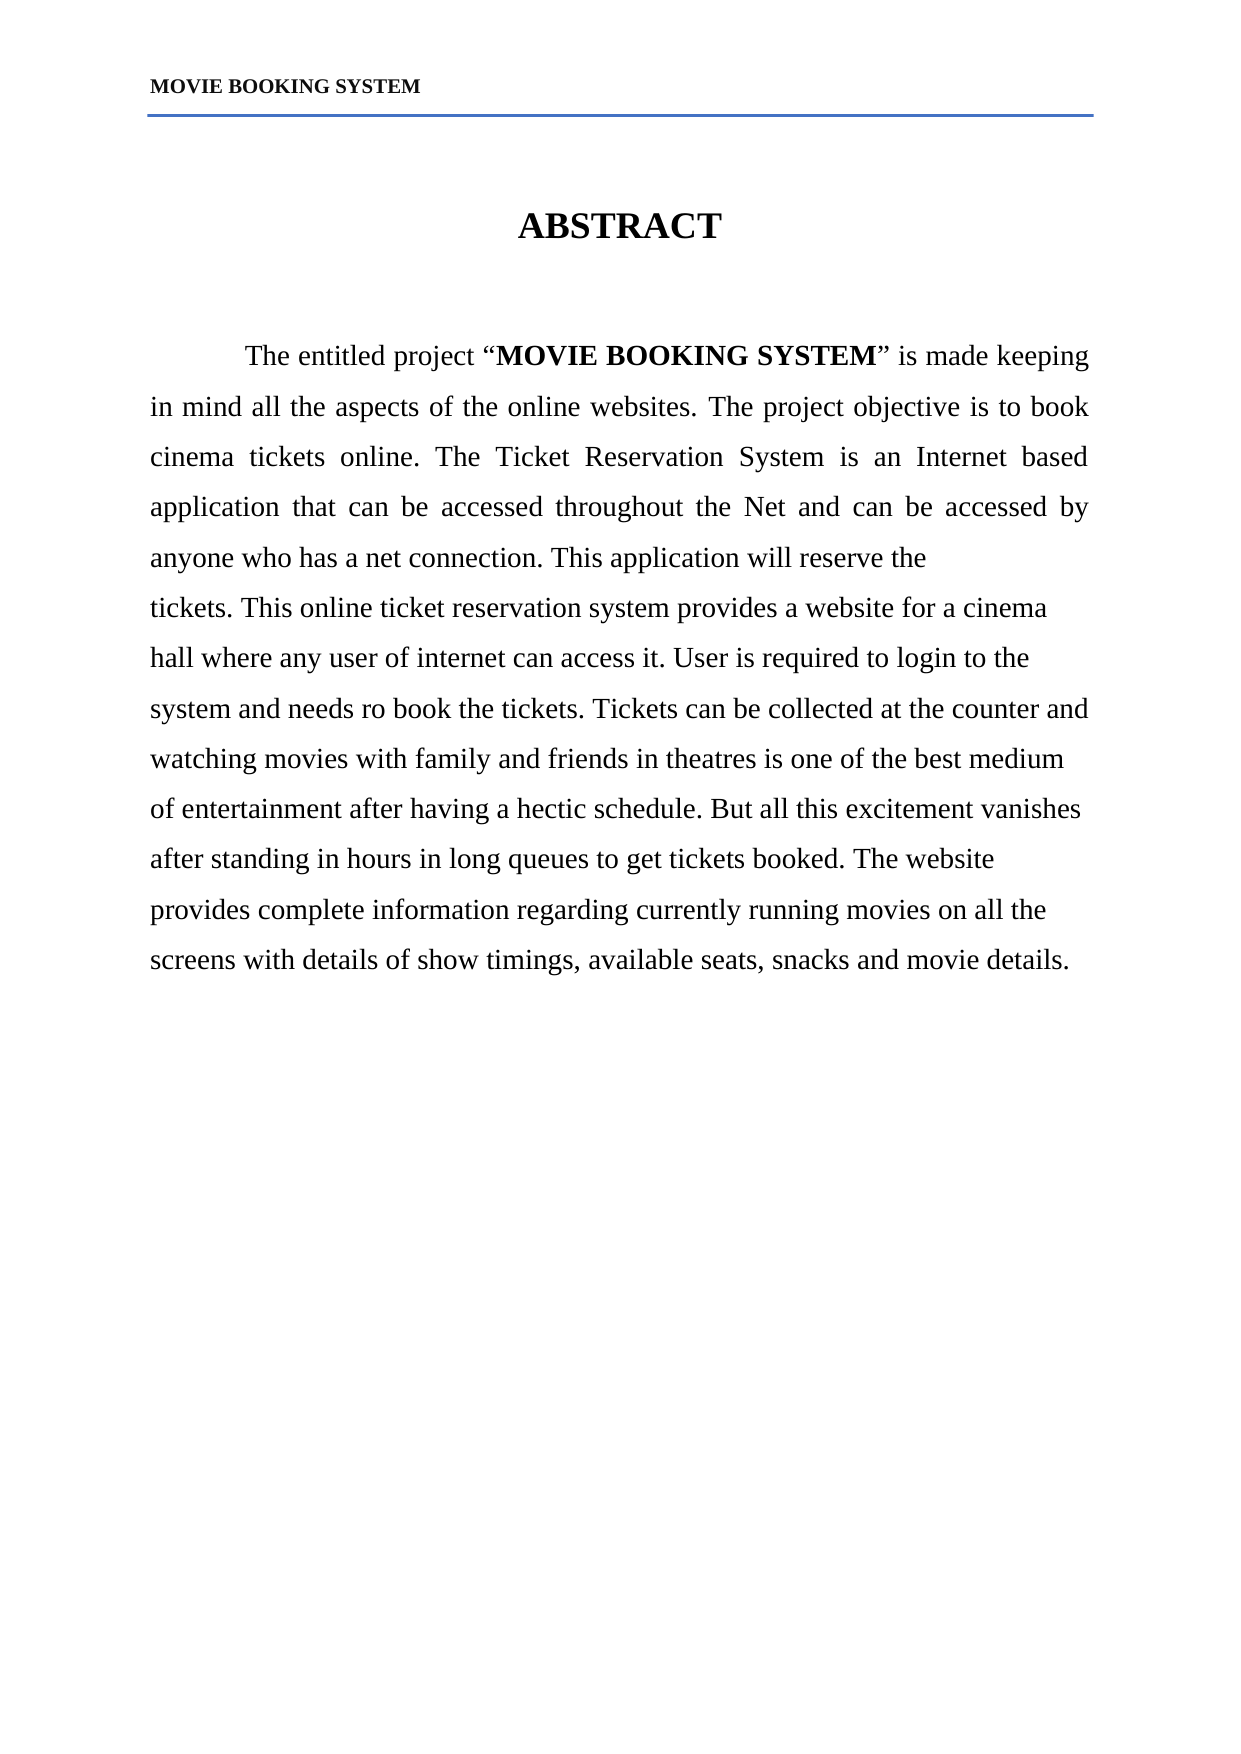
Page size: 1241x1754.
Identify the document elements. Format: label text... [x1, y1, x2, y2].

text The entitled project “MOVIE BOOKING SYSTEM” is made keeping in mind all the aspects of the online websites. The project objective is to book cinema tickets online. The Ticket Reservation System is an Internet based application that can be accessed throughout the Net and can be accessed by anyone who has a net connection. This application will reserve the [150, 338, 1089, 573]
text ABSTRACT [150, 203, 1089, 247]
text tickets. This online ticket reservation system provides a website for a cinema hall where any user of internet can access it. User is required to login to the system and needs ro book the tickets. Tickets can be collected at the counter and watching movies with family and friends in theatres is one of the best medium of entertainment after having a hectic schedule. But all this excitement vanishes after standing in hours in long queues to get tickets booked. The website provides complete information regarding currently running movies on all the screens with details of show timings, available seats, snacks and movie details. [150, 590, 1090, 976]
